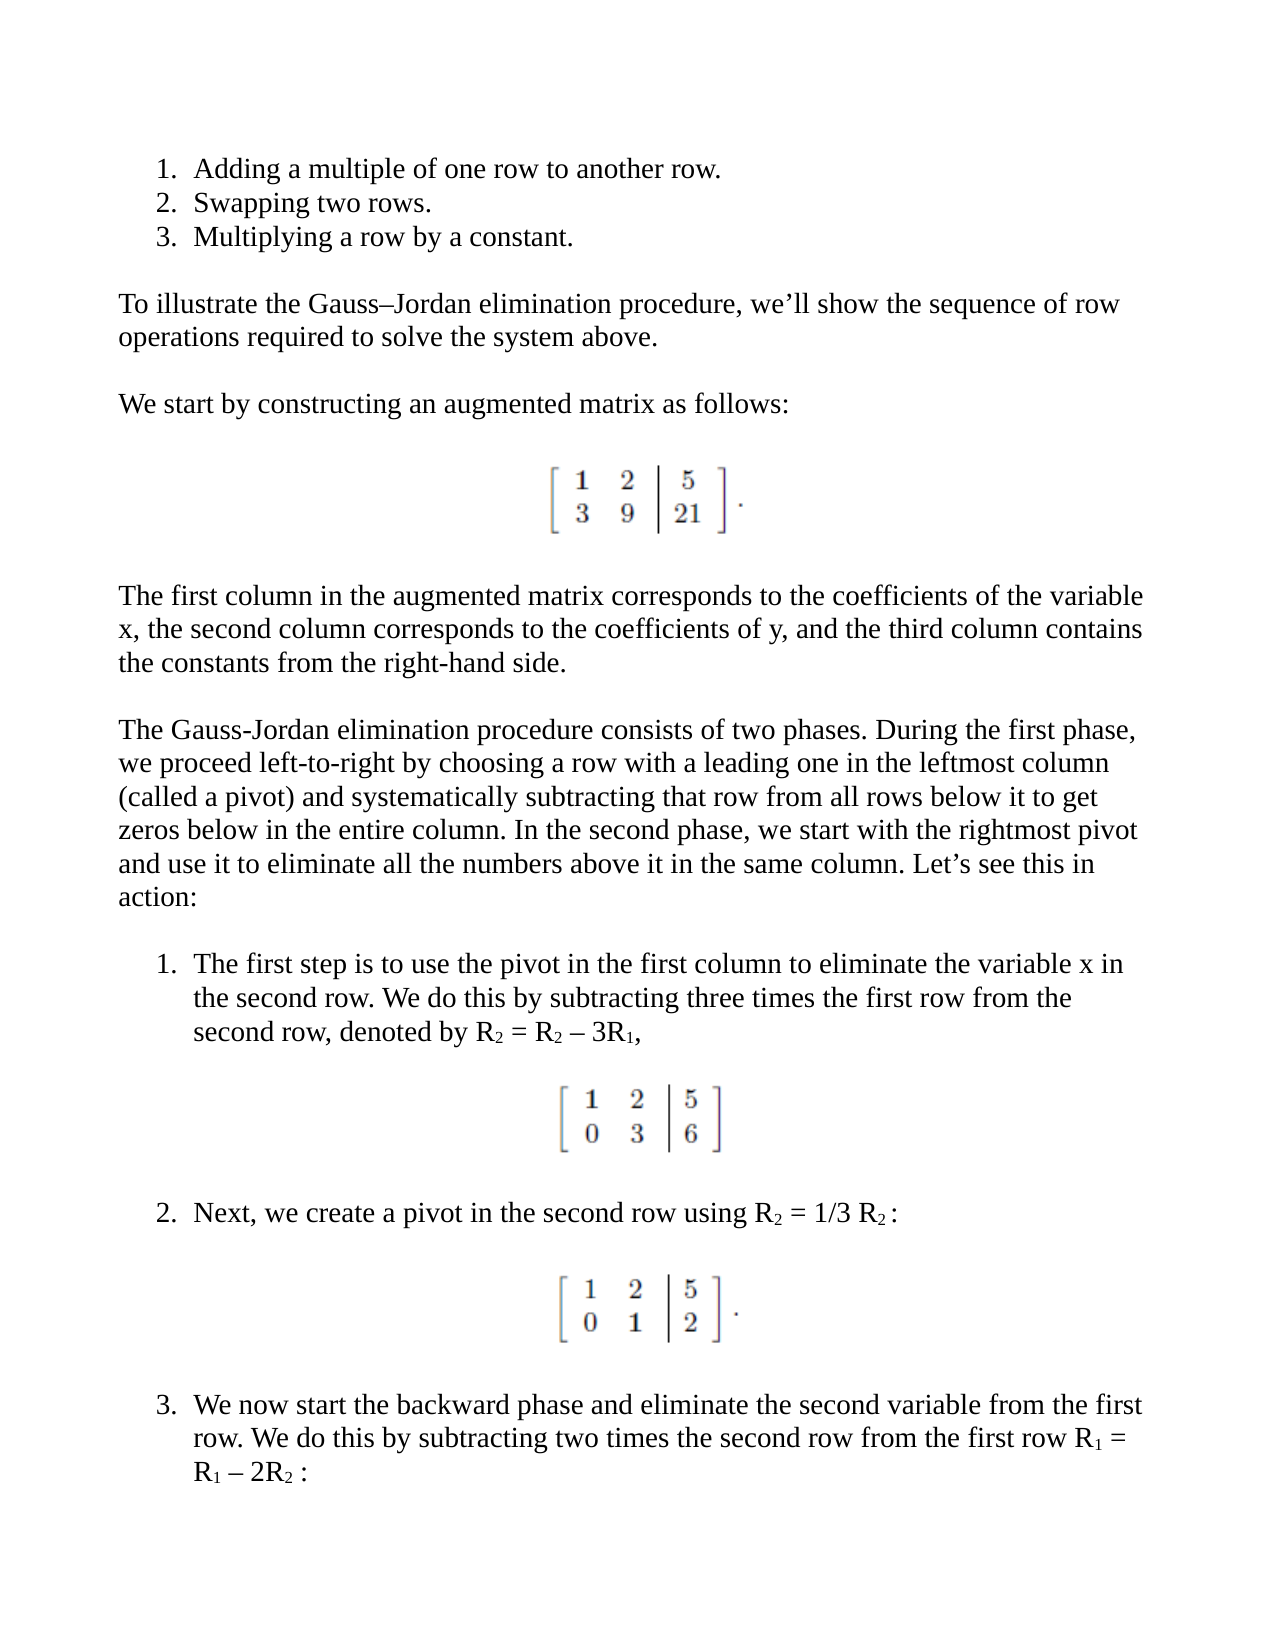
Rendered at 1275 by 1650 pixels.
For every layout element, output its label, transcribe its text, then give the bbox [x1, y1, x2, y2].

text The Gauss-Jordan elimination procedure consists of two phases. During the first phase, we proceed left-to-right by choosing a row with a leading one in the leftmost column (called a pivot) and systematically subtracting that row from all rows below it to get zeros below in the entire column. In the second phase, we start with the rightmost pivot and use it to eliminate all the numbers above it in the same column. Let’s see this in action: [118, 712, 1157, 913]
picture [529, 453, 746, 545]
list Adding a multiple of one row to another row. [156, 152, 1157, 185]
text We start by constructing an augmented matrix as follows: [118, 386, 1157, 420]
list The first step is to use the pivot in the first column to eliminate the variable x in the second row. We do this by subtracting three times the first row from the second row, denoted by R2 = R2 – 3R1, [156, 947, 1157, 1047]
text To illustrate the Gauss–Jordan elimination procedure, we’ll show the sequence of row operations required to solve the system above. [118, 286, 1157, 353]
text The first column in the augmented matrix corresponds to the coefficients of the variable x, the second column corresponds to the coefficients of y, and the third column contains the constants from the right-hand side. [118, 578, 1157, 678]
picture [543, 1080, 733, 1162]
list Swapping two rows. [156, 185, 1157, 219]
list We now start the backward phase and eliminate the second variable from the first row. We do this by subtracting two times the second row from the first row R1 = R1 – 2R2 : [156, 1387, 1157, 1487]
list Multiplying a row by a constant. [156, 219, 1157, 252]
picture [536, 1262, 739, 1354]
list Next, we create a pivot in the second row using R2 = 1/3 R2 : [156, 1196, 1157, 1229]
